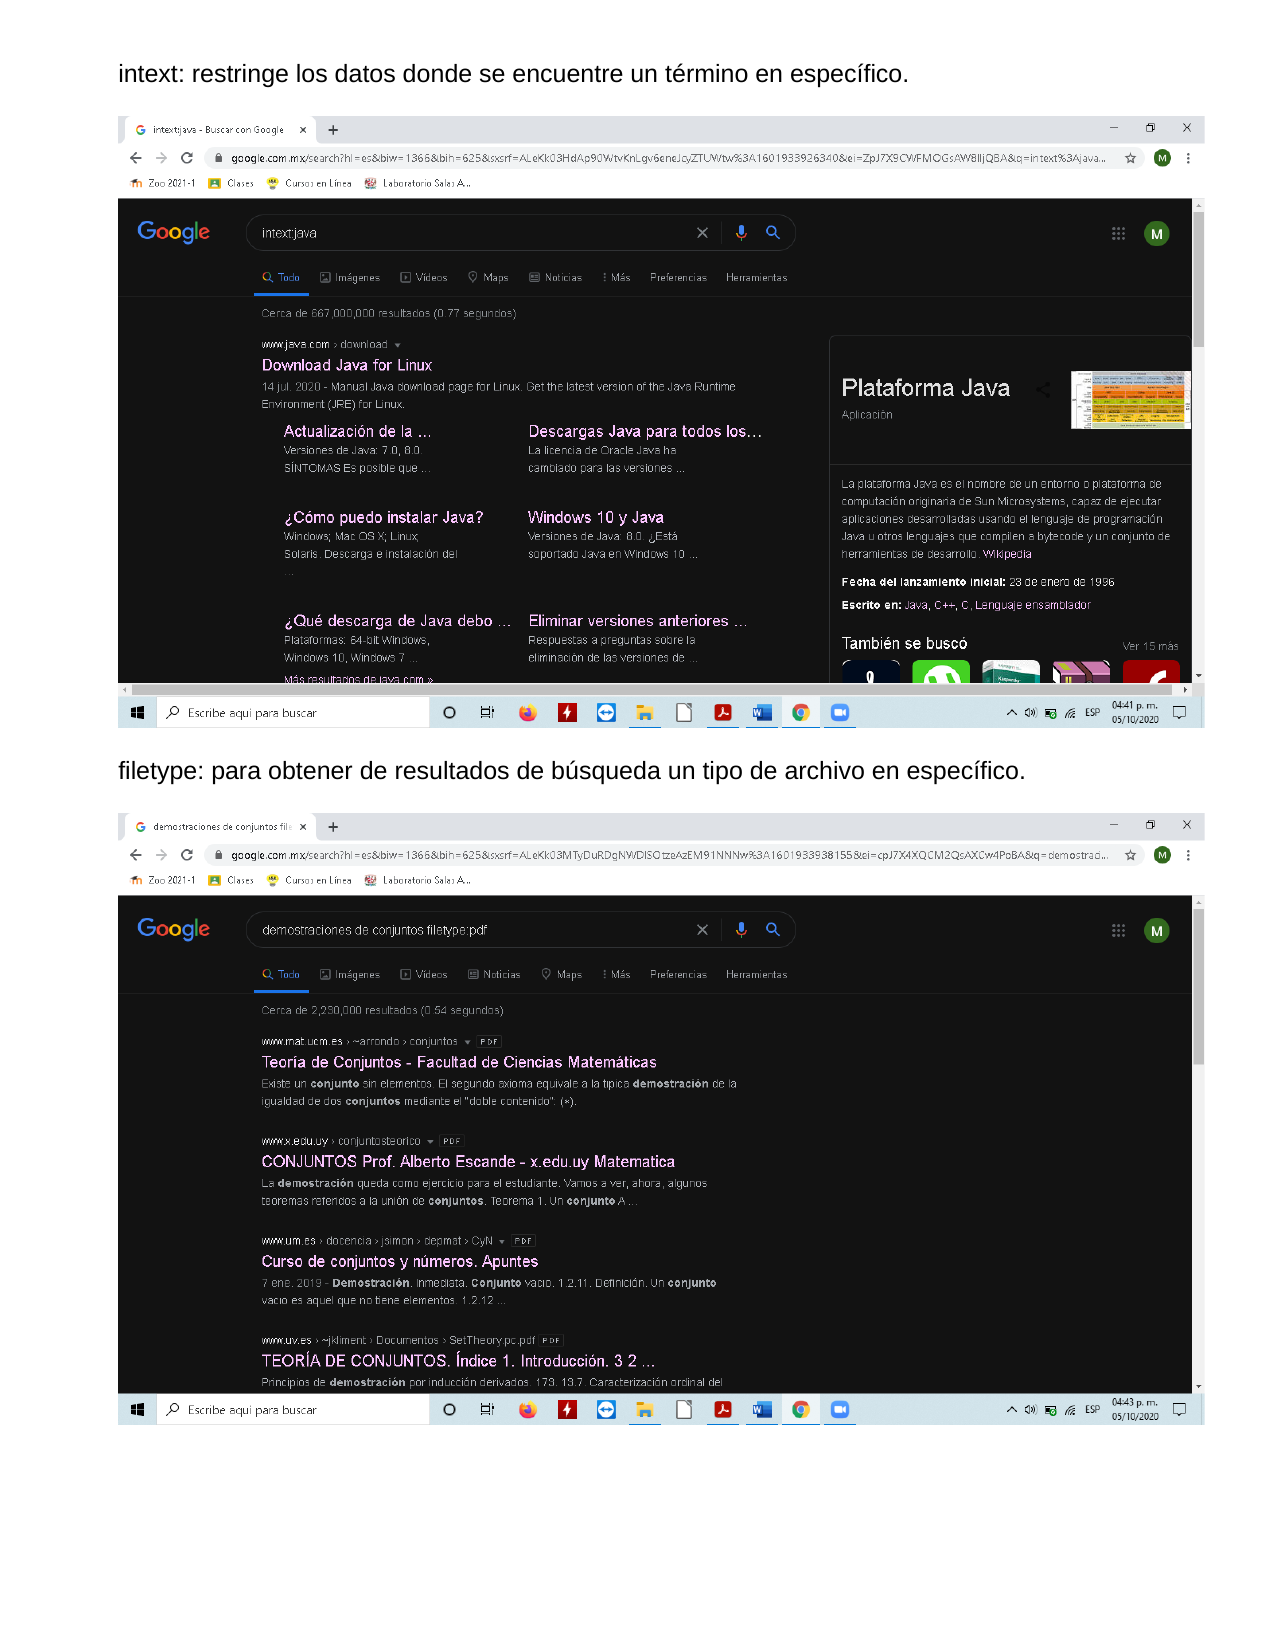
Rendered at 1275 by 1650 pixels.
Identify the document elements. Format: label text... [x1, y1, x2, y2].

text intext: restringe los datos donde se encuentre un término en específico. [118, 59, 1205, 88]
text filetype: para obtener de resultados de búsqueda un tipo de archivo en específico. [118, 756, 1205, 785]
